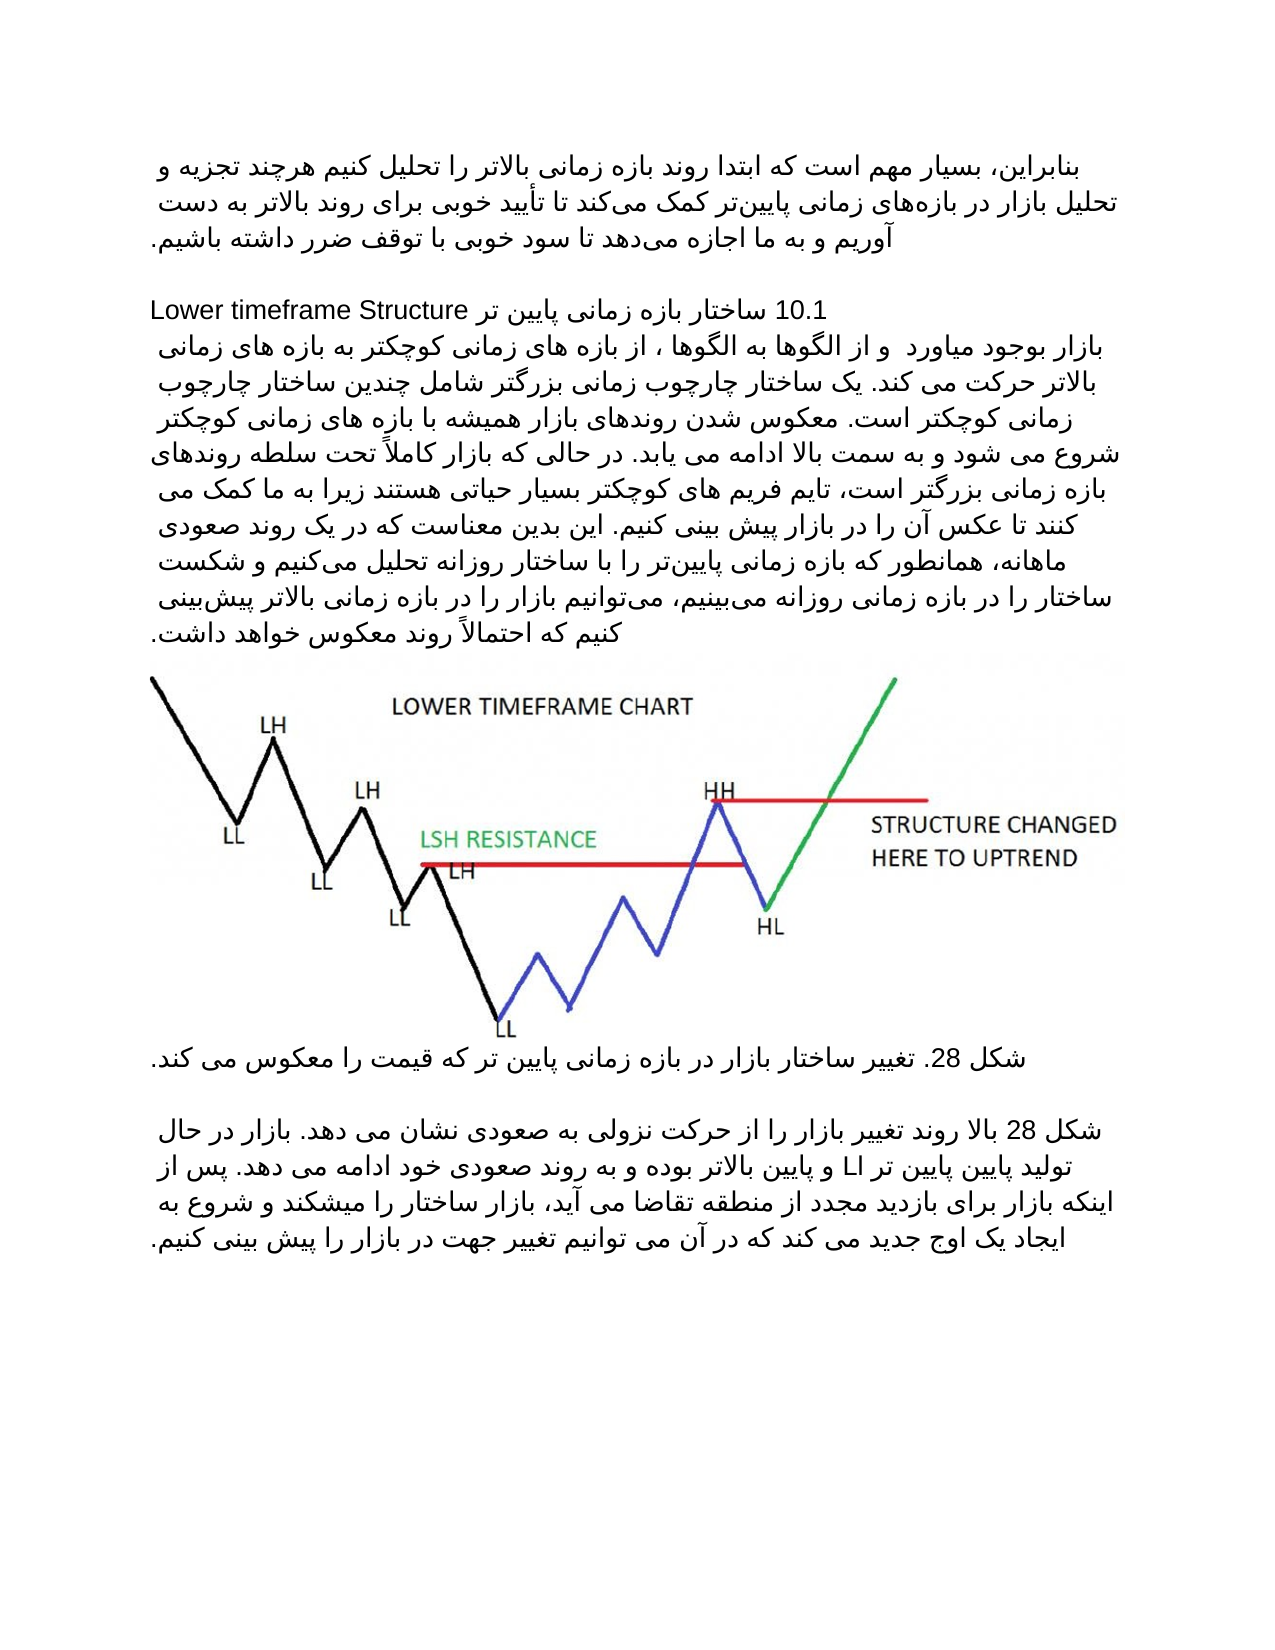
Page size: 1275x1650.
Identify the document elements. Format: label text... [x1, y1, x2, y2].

text بازار بوجود میاورد و از الگوها به الگوها ، از بازه های زمانی کوچکتر به بازه های زمانی بالاتر حرکت می کند. یک ساختار چارچوب زمانی بزرگتر شامل چندین ساختار چارچوب زمانی کوچکتر است. معکوس شدن روندهای بازار همیشه با بازه های زمانی کوچکتر شروع می شود و به سمت بالا ادامه می یابد. در حالی که بازار کاملاً تحت سلطه روندهای بازه زمانی بزرگتر است، تایم فریم های کوچکتر بسیار حیاتی هستند زیرا به ما کمک می کنند تا عکس آن را در بازار پیش بینی کنیم. این بدین معناست که در یک روند صعودی ماهانه، همانطور که بازه زمانی پایین‌تر را با ساختار روزانه تحلیل می‌کنیم و شکست ساختار را در بازه زمانی روزانه می‌بینیم، می‌توانیم بازار را در بازه زمانی بالاتر پیش‌بینی کنیم که احتمالاً روند معکوس خواهد داشت. [150, 330, 1125, 648]
text 10.1 ساختار بازه زمانی پایین تر Lower timeframe Structure [150, 294, 1125, 325]
text شکل 28 بالا روند تغییر بازار را از حرکت نزولی به صعودی نشان می دهد. بازار در حال تولید پایین پایین تر Ll و پایین بالاتر بوده و به روند صعودی خود ادامه می دهد. پس از اینکه بازار برای بازدید مجدد از منطقه تقاضا می آید، بازار ساختار را میشکند و شروع به ایجاد یک اوج جدید می کند که در آن می توانیم تغییر جهت در بازار را پیش بینی کنیم. [150, 1114, 1125, 1253]
text بنابراین، بسیار مهم است که ابتدا روند بازه زمانی بالاتر را تحلیل کنیم هرچند تجزیه و تحلیل بازار در بازه‌های زمانی پایین‌تر کمک می‌کند تا تأیید خوبی برای روند بالاتر به دست آوریم و به ما اجازه می‌دهد تا سود خوبی با توقف ضرر داشته باشیم. [150, 150, 1125, 253]
text شکل 28. تغییر ساختار بازار در بازه زمانی پایین تر که قیمت را معکوس می کند. [150, 1042, 1125, 1074]
